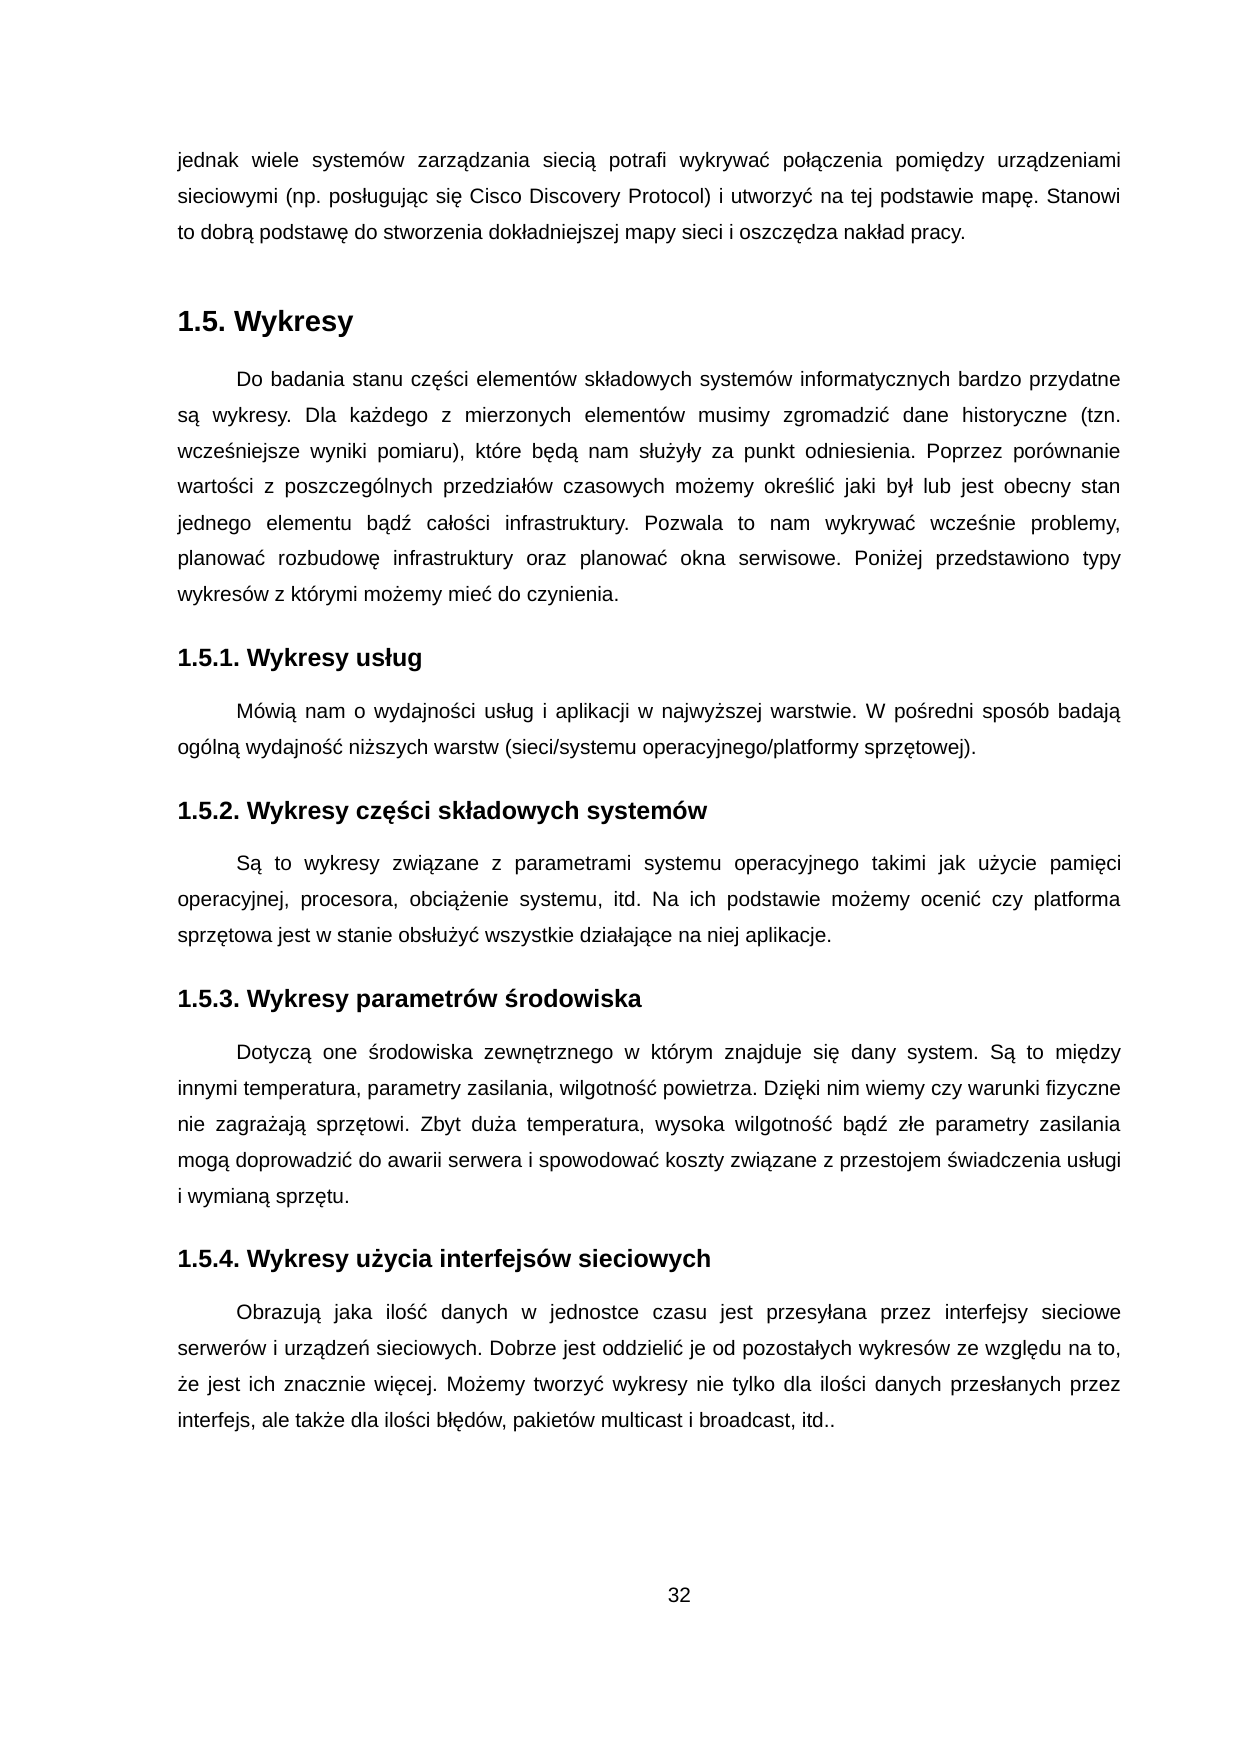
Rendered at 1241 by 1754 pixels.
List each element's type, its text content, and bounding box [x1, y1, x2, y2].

subtitle 1.5.4. Wykresy użycia interfejsów sieciowych [177, 1244, 1122, 1273]
subtitle 1.5.2. Wykresy części składowych systemów [177, 796, 1122, 824]
text Dotyczą one środowiska zewnętrznego w którym znajduje się dany system. Są to między innymi temperatura, parametry zasilania, wilgotność powietrza. Dzięki nim wiemy czy warunki fizyczne nie zagrażają sprzętowi. Zbyt duża temperatura, wysoka wilgotność bądź złe parametry zasilania mogą doprowadzić do awarii serwera i spowodować koszty związane z przestojem świadczenia usługi i wymianą sprzętu. [177, 1040, 1122, 1207]
text Mówią nam o wydajności usług i aplikacji w najwyższej warstwie. W pośredni sposób badają ogólną wydajność niższych warstw (sieci/systemu operacyjnego/platformy sprzętowej). [177, 699, 1122, 759]
subtitle 1.5.3. Wykresy parametrów środowiska [177, 984, 1122, 1013]
text jednak wiele systemów zarządzania siecią potrafi wykrywać połączenia pomiędzy urządzeniami sieciowymi (np. posługując się Cisco Discovery Protocol) i utworzyć na tej podstawie mapę. Stanowi to dobrą podstawę do stworzenia dokładniejszej mapy sieci i oszczędza nakład pracy. [177, 148, 1122, 243]
subtitle 1.5. Wykresy [177, 304, 1122, 337]
subtitle 1.5.1. Wykresy usług [177, 643, 1122, 672]
text Do badania stanu części elementów składowych systemów informatycznych bardzo przydatne są wykresy. Dla każdego z mierzonych elementów musimy zgromadzić dane historyczne (tzn. wcześniejsze wyniki pomiaru), które będą nam służyły za punkt odniesienia. Poprzez porównanie wartości z poszczególnych przedziałów czasowych możemy określić jaki był lub jest obecny stan jednego elementu bądź całości infrastruktury. Pozwala to nam wykrywać wcześnie problemy, planować rozbudowę infrastruktury oraz planować okna serwisowe. Poniżej przedstawiono typy wykresów z którymi możemy mieć do czynienia. [177, 367, 1122, 606]
text Są to wykresy związane z parametrami systemu operacyjnego takimi jak użycie pamięci operacyjnej, procesora, obciążenie systemu, itd. Na ich podstawie możemy ocenić czy platforma sprzętowa jest w stanie obsłużyć wszystkie działające na niej aplikacje. [177, 851, 1122, 947]
text Obrazują jaka ilość danych w jednostce czasu jest przesyłana przez interfejsy sieciowe serwerów i urządzeń sieciowych. Dobrze jest oddzielić je od pozostałych wykresów ze względu na to, że jest ich znacznie więcej. Możemy tworzyć wykresy nie tylko dla ilości danych przesłanych przez interfejs, ale także dla ilości błędów, pakietów multicast i broadcast, itd.. [177, 1300, 1122, 1432]
